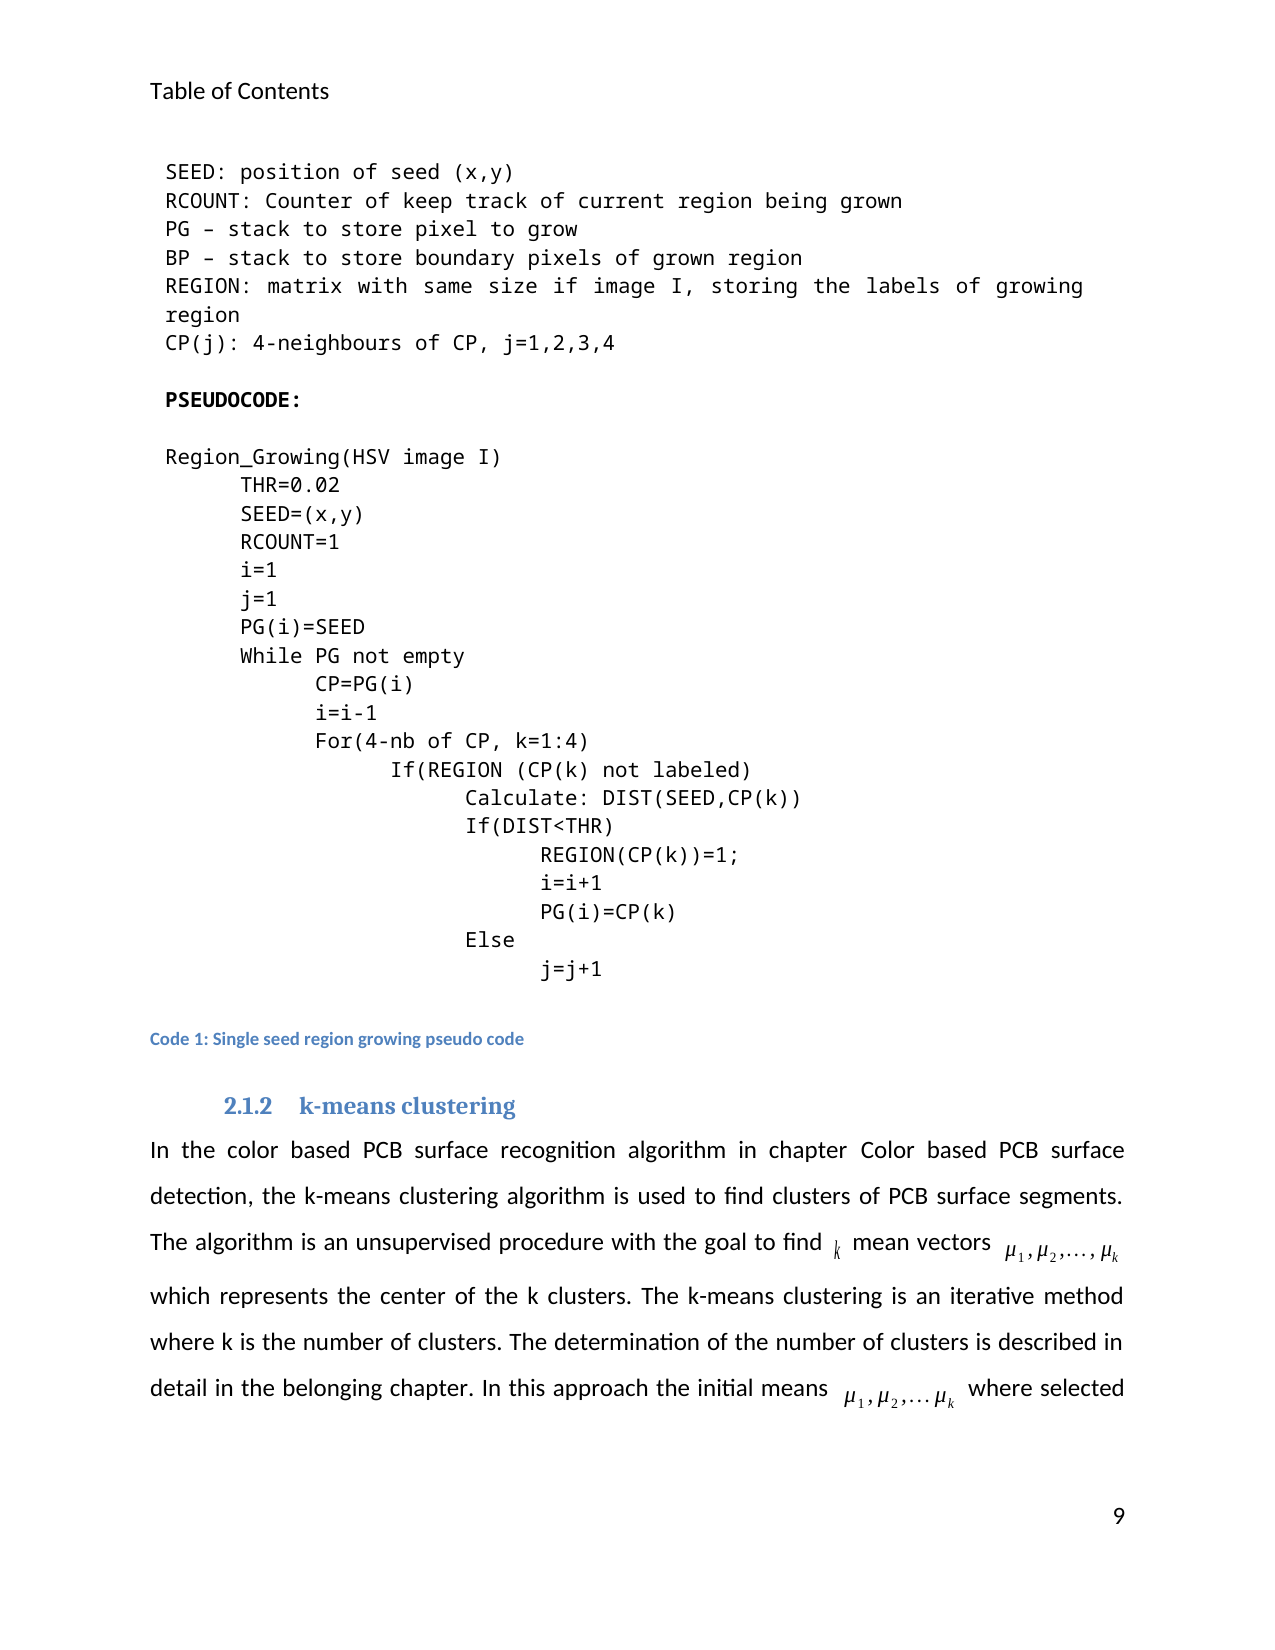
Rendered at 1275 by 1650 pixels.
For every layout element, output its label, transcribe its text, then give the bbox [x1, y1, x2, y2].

text Else [240, 925, 1084, 954]
subtitle k-means clustering [224, 1092, 1125, 1120]
text BP – stack to store boundary pixels of grown region [165, 243, 1084, 271]
text While PG not empty [165, 641, 1084, 669]
text PG(i)=CP(k) [240, 897, 1084, 925]
text RCOUNT: Counter of keep track of current region being grown [165, 186, 1084, 214]
text If(REGION (CP(k) not labeled) [240, 755, 1084, 783]
text PSEUDOCODE: [165, 385, 1084, 413]
text Region_Growing(HSV image I) [165, 442, 1084, 470]
text PG – stack to store pixel to grow [165, 214, 1084, 243]
text Calculate: DIST(SEED,CP(k)) [240, 783, 1084, 812]
text i=i+1 [240, 868, 1084, 897]
text REGION: matrix with same size if image I, storing the labels of growing region [165, 271, 1084, 328]
text THR=0.02 [165, 470, 1084, 499]
text i=i-1 [165, 698, 1084, 726]
text CP=PG(i) [165, 669, 1084, 698]
text For(4-nb of CP, k=1:4) [240, 726, 1084, 755]
text PG(i)=SEED [165, 612, 1084, 641]
text Code 1: Single seed region growing pseudo code [150, 1027, 1125, 1050]
text CP(j): 4-neighbours of CP, j=1,2,3,4 [165, 328, 1084, 357]
text REGION(CP(k))=1; [240, 840, 1084, 868]
text j=j+1 [240, 954, 1084, 982]
text RCOUNT=1 [165, 527, 1084, 556]
text i=1 [165, 556, 1084, 584]
text In the color based PCB surface recognition algorithm in chapter Color based PCB surface detection, the k-means clustering algorithm is used to find clusters of PCB surface segments. The algorithm is an unsupervised procedure with the goal to find mean vectors which represents the center of the k clusters. The k-means clustering is an iterative method where k is the number of clusters. The determination of the number of clusters is described in detail in the belonging chapter. In this approach the initial means where selected randomly from the sample space. The squared Euclidian distance is computed for each sample and the nearest mean is selected to approximate as: [150, 1135, 1125, 1411]
text If(DIST<THR) [240, 812, 1084, 840]
text j=1 [165, 584, 1084, 612]
text SEED: position of seed (x,y) [165, 157, 1084, 186]
text SEED=(x,y) [165, 499, 1084, 527]
